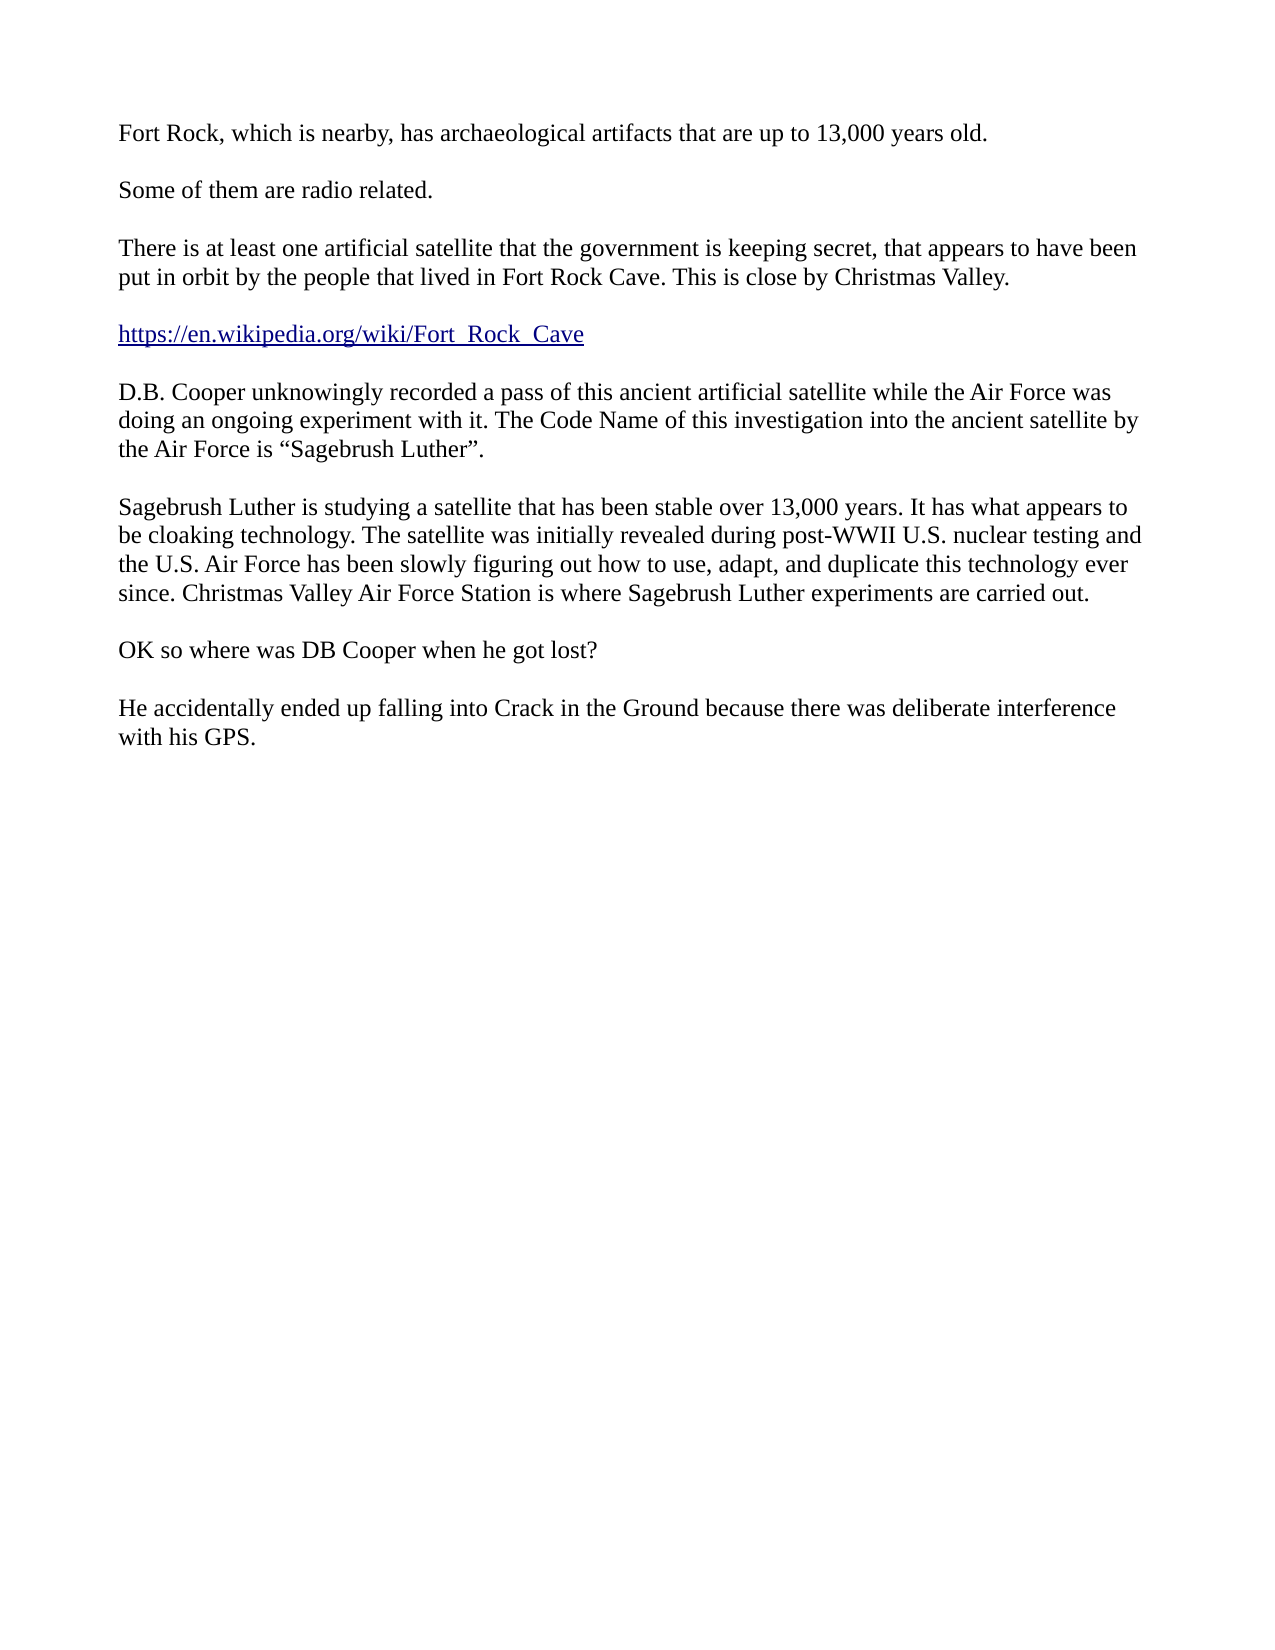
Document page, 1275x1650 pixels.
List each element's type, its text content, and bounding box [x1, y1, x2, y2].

text Fort Rock, which is nearby, has archaeological artifacts that are up to 13,000 years old. Some of them are radio related. There is at least one artificial satellite that the government is keeping secret, that appears to have been put in orbit by the people that lived in Fort Rock Cave. This is close by Christmas Valley. https://en.wikipedia.org/wiki/Fort_Rock_Cave D.B. Cooper unknowingly recorded a pass of this ancient artificial satellite while the Air Force was doing an ongoing experiment with it. The Code Name of this investigation into the ancient satellite by the Air Force is “Sagebrush Luther”. Sagebrush Luther is studying a satellite that has been stable over 13,000 years. It has what appears to be cloaking technology. The satellite was initially revealed during post-WWII U.S. nuclear testing and the U.S. Air Force has been slowly figuring out how to use, adapt, and duplicate this technology ever since. Christmas Valley Air Force Station is where Sagebrush Luther experiments are carried out. OK so where was DB Cooper when he got lost? He accidentally ended up falling into Crack in the Ground because there was deliberate interference with his GPS. [118, 118, 1157, 751]
